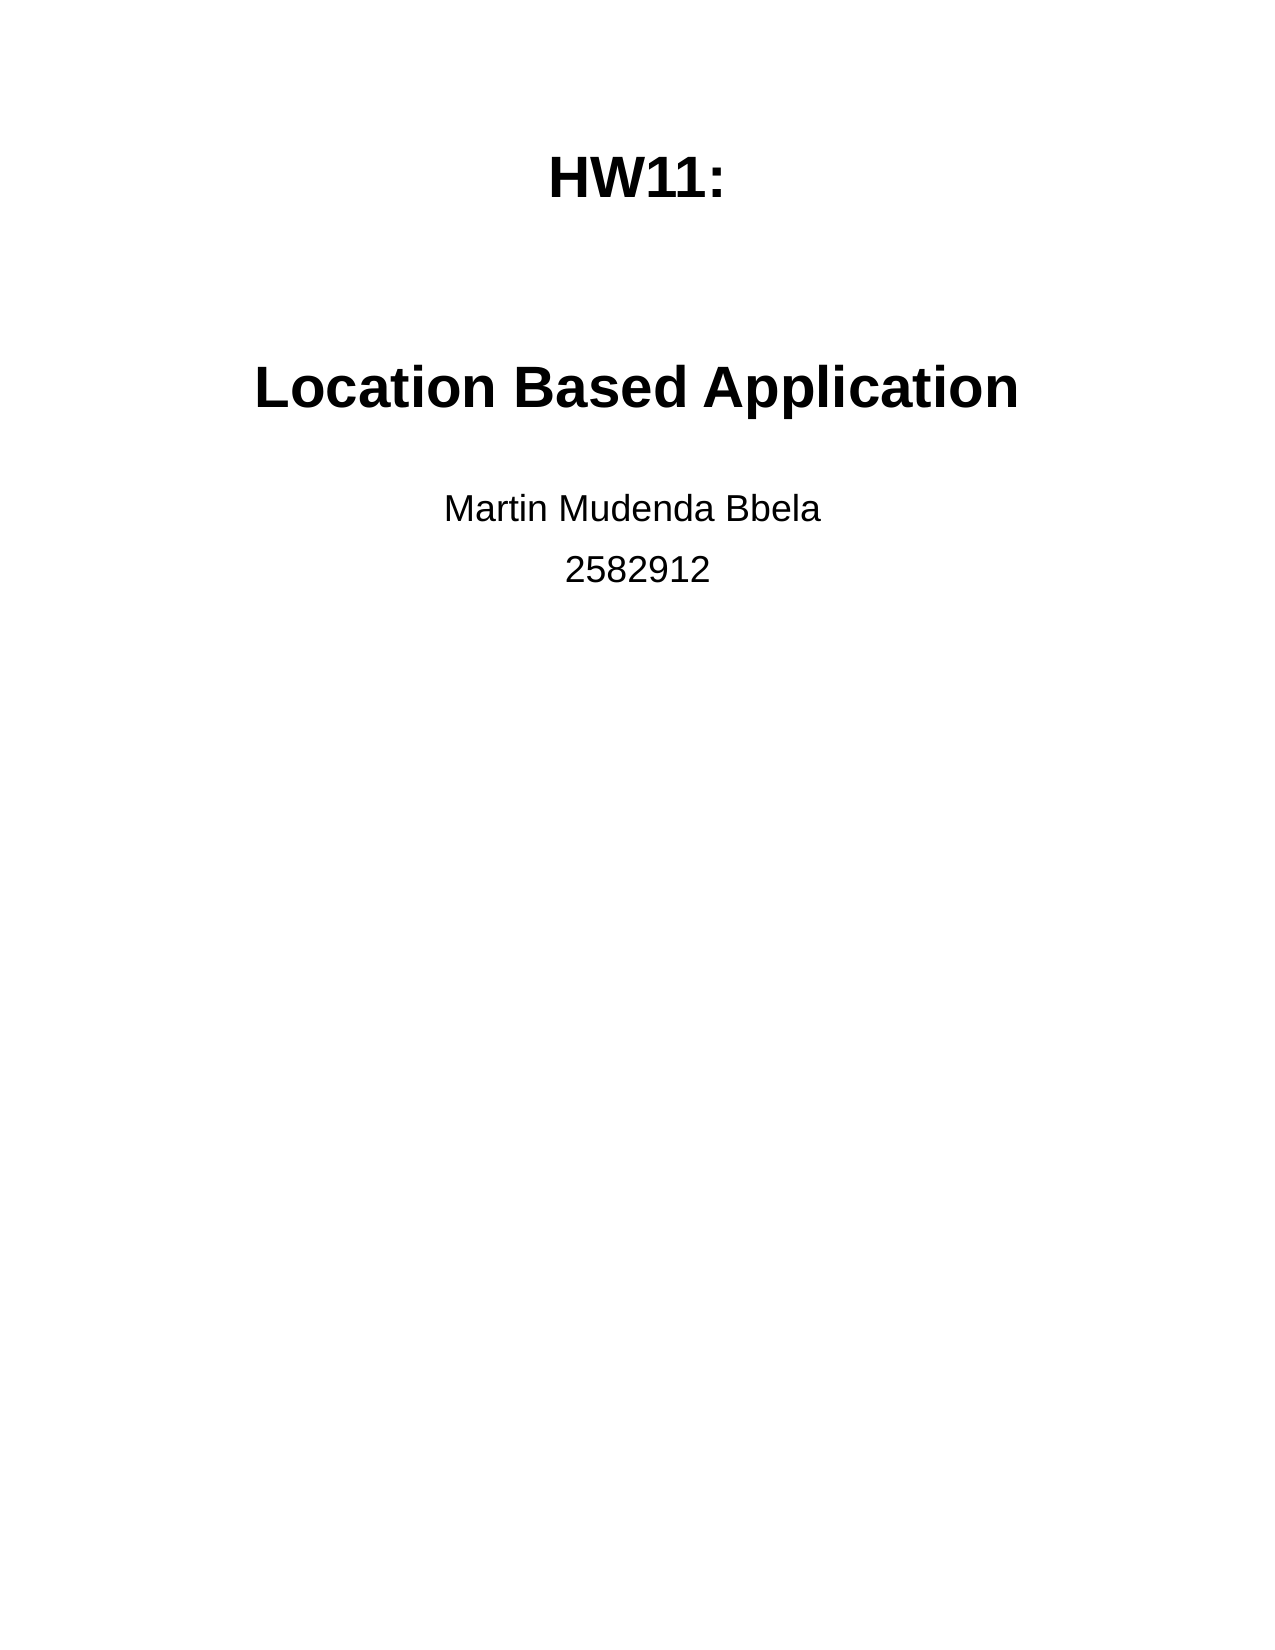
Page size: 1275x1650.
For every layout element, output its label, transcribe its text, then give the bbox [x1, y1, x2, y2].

subtitle 2582912 [118, 548, 1157, 591]
title HW11: [118, 143, 1157, 210]
subtitle Martin Mudenda Bbela [118, 486, 1157, 529]
title Location Based Application [118, 352, 1157, 419]
